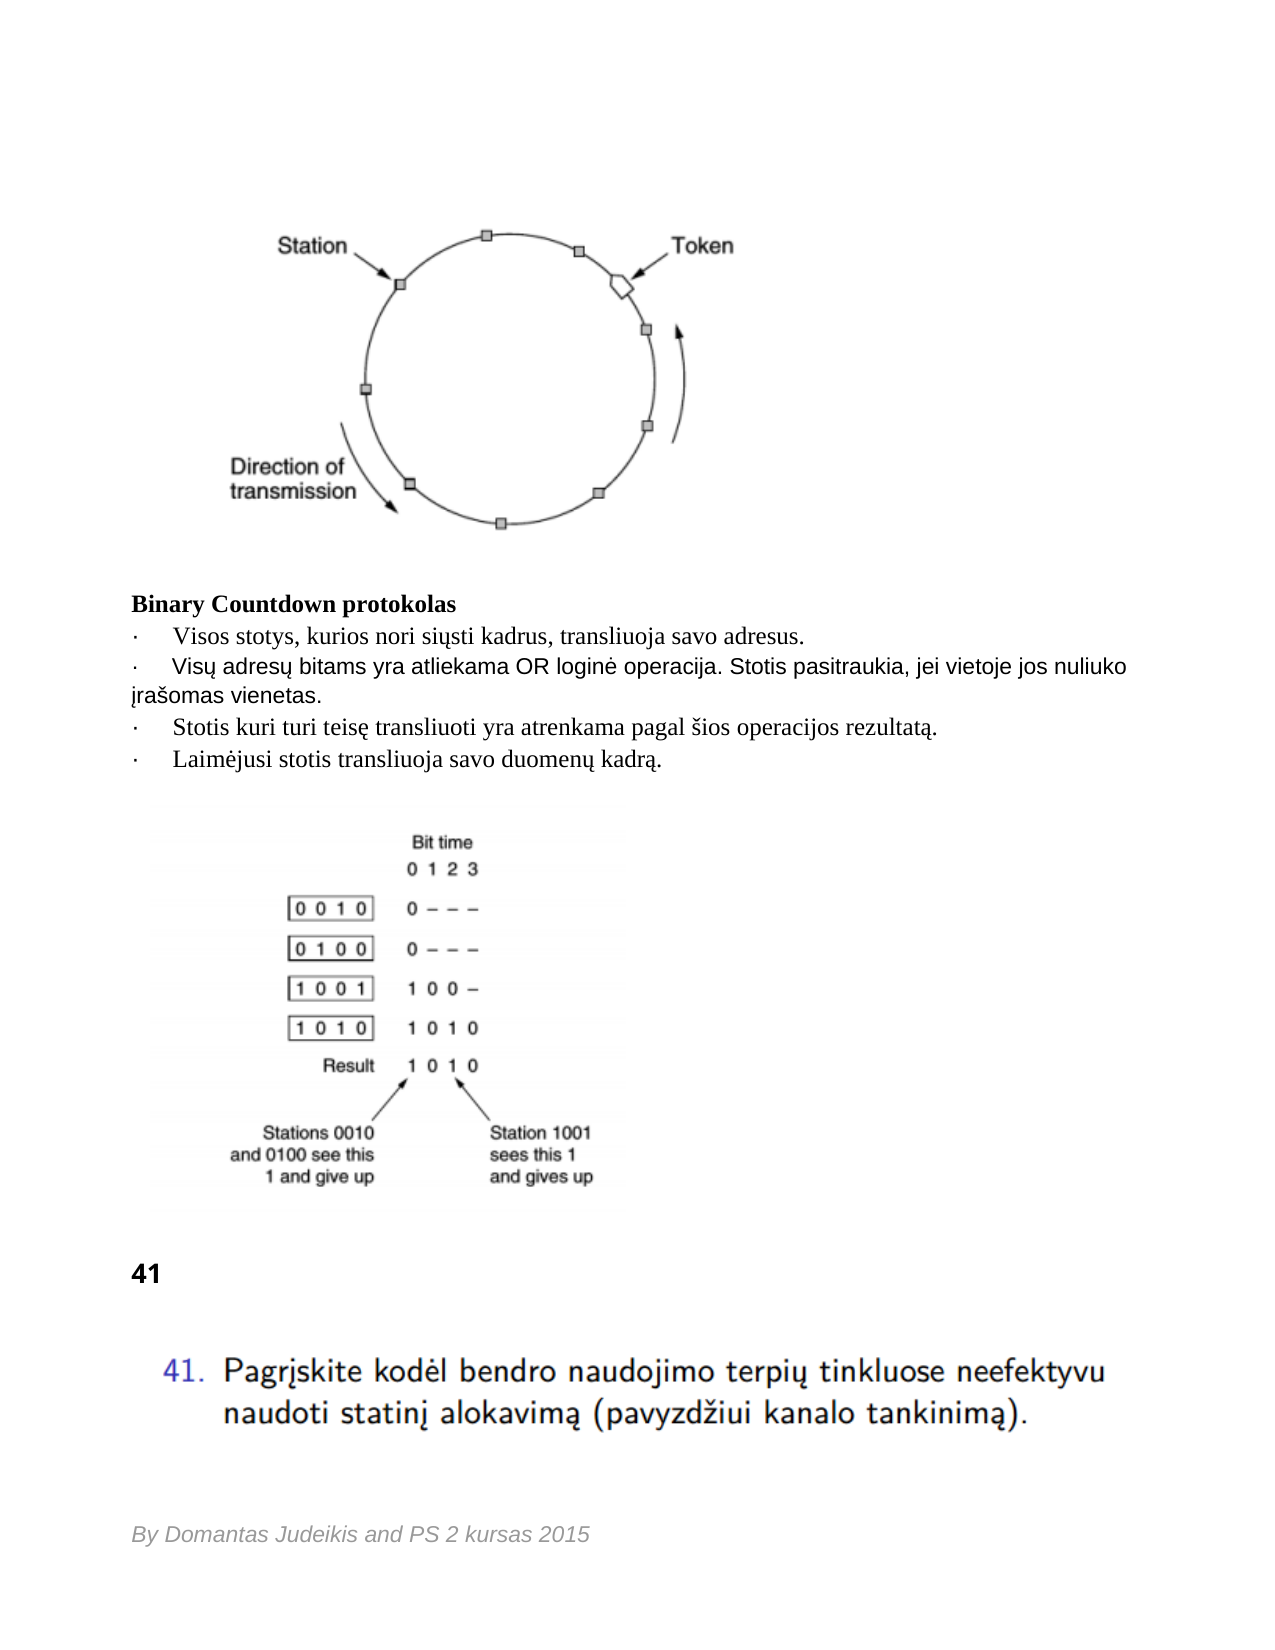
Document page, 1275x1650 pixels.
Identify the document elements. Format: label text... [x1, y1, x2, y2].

text Binary Countdown protokolas [131, 590, 1144, 617]
text · Visų adresų bitams yra atliekama OR loginė operacija. Stotis pasitraukia, jei vietoje jos nuliuko įrašomas vienetas. [131, 654, 1144, 709]
text · Visos stotys, kurios nori siųsti kadrus, transliuoja savo adresus. [131, 621, 1144, 649]
picture [150, 795, 627, 1212]
text · Laimėjusi stotis transliuoja savo duomenų kadrą. [131, 744, 1144, 773]
picture [150, 1345, 1125, 1445]
subtitle 41 [131, 1254, 1144, 1291]
text · Stotis kuri turi teisę transliuoti yra atrenkama pagal šios operacijos rezultatą. [131, 712, 1144, 740]
picture [150, 168, 793, 568]
